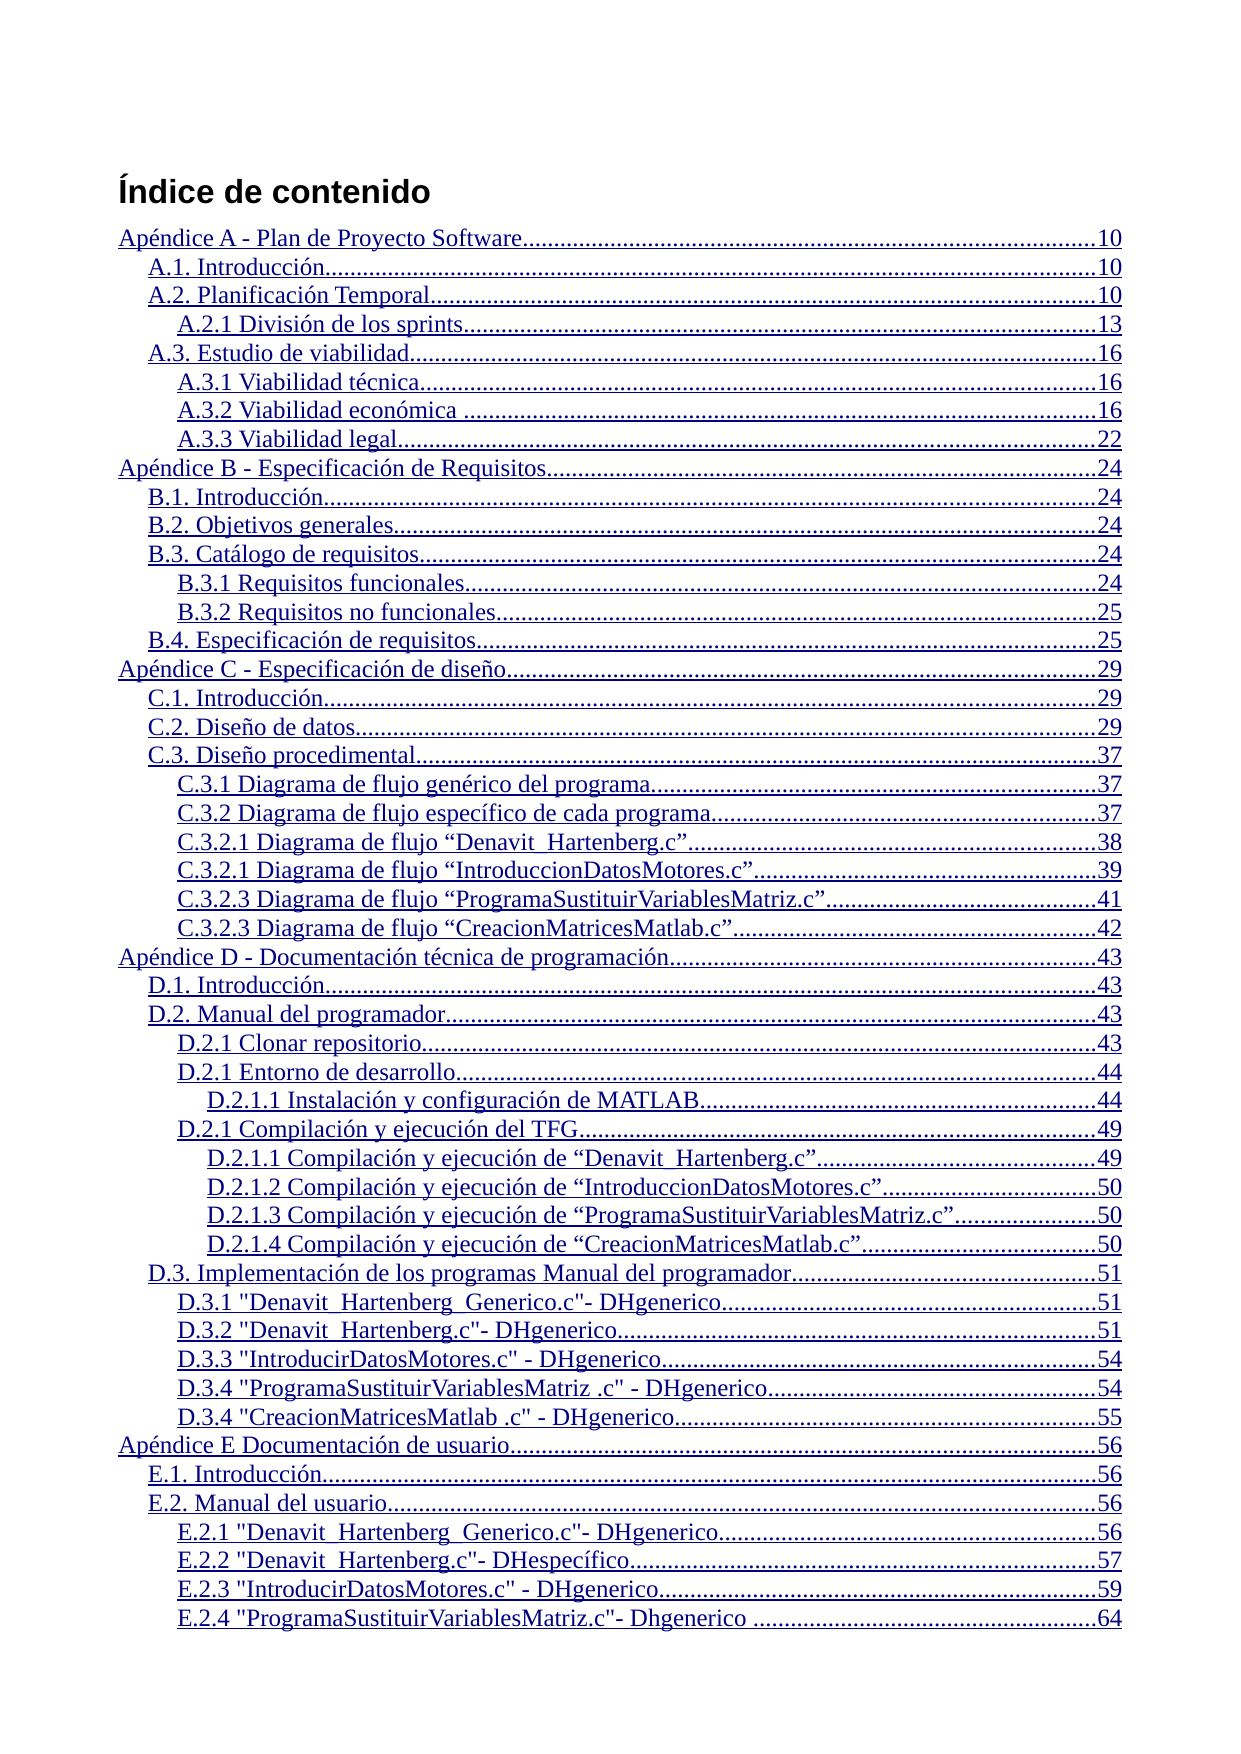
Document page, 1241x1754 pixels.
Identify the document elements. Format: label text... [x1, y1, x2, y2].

text Apéndice B - Especificación de Requisitos 24 [118, 453, 1122, 478]
text A.2. Planificación Temporal 10 [148, 280, 1122, 305]
text D.2.1 Clonar repositorio 43 [177, 1028, 1122, 1053]
text Apéndice E Documentación de usuario 56 [118, 1430, 1122, 1455]
text A.3.2 Viabilidad económica 16 [177, 395, 1122, 420]
text C.3.2.3 Diagrama de flujo “ProgramaSustituirVariablesMatriz.c” 41 [177, 884, 1122, 909]
text C.3. Diseño procedimental 37 [148, 740, 1122, 765]
text B.3.1 Requisitos funcionales 24 [177, 568, 1122, 593]
text D.2.1.2 Compilación y ejecución de “IntroduccionDatosMotores.c” 50 [207, 1172, 1122, 1197]
text D.3.4 "CreacionMatricesMatlab .c" - DHgenerico 55 [177, 1402, 1122, 1427]
text E.2.3 "IntroducirDatosMotores.c" - DHgenerico 59 [177, 1574, 1122, 1599]
subtitle Índice de contenido [118, 172, 1122, 210]
text C.1. Introducción 29 [148, 683, 1122, 708]
text D.2.1 Entorno de desarrollo 44 [177, 1057, 1122, 1082]
text Apéndice D - Documentación técnica de programación 43 [118, 942, 1122, 967]
text D.3.1 "Denavit_Hartenberg_Generico.c"- DHgenerico 51 [177, 1287, 1122, 1312]
text D.2. Manual del programador 43 [148, 999, 1122, 1024]
text D.2.1.4 Compilación y ejecución de “CreacionMatricesMatlab.c” 50 [207, 1229, 1122, 1254]
text D.2.1.1 Compilación y ejecución de “Denavit_Hartenberg.c” 49 [207, 1143, 1122, 1168]
text E.2. Manual del usuario 56 [148, 1488, 1122, 1513]
text B.3.2 Requisitos no funcionales 25 [177, 597, 1122, 622]
text D.1. Introducción 43 [148, 970, 1122, 995]
text D.2.1.3 Compilación y ejecución de “ProgramaSustituirVariablesMatriz.c” 50 [207, 1200, 1122, 1225]
text D.2.1 Compilación y ejecución del TFG 49 [177, 1114, 1122, 1139]
text C.3.2.1 Diagrama de flujo “Denavit_Hartenberg.c” 38 [177, 827, 1122, 852]
text C.3.2.3 Diagrama de flujo “CreacionMatricesMatlab.c” 42 [177, 913, 1122, 938]
text B.2. Objetivos generales 24 [148, 510, 1122, 535]
text A.2.1 División de los sprints 13 [177, 309, 1122, 334]
text C.3.2.1 Diagrama de flujo “IntroduccionDatosMotores.c” 39 [177, 855, 1122, 880]
text B.4. Especificación de requisitos 25 [148, 625, 1122, 650]
text C.3.1 Diagrama de flujo genérico del programa. 37 [177, 769, 1122, 794]
text D.3.2 "Denavit_Hartenberg.c"- DHgenerico 51 [177, 1315, 1122, 1340]
text B.1. Introducción 24 [148, 482, 1122, 507]
text A.3.3 Viabilidad legal 22 [177, 424, 1122, 449]
text D.3.3 "IntroducirDatosMotores.c" - DHgenerico 54 [177, 1344, 1122, 1369]
text Apéndice A - Plan de Proyecto Software 10 [118, 223, 1122, 248]
text C.2. Diseño de datos 29 [148, 712, 1122, 737]
text C.3.2 Diagrama de flujo específico de cada programa 37 [177, 798, 1122, 823]
text D.3. Implementación de los programas Manual del programador 51 [148, 1258, 1122, 1283]
text D.3.4 "ProgramaSustituirVariablesMatriz .c" - DHgenerico 54 [177, 1373, 1122, 1398]
text A.1. Introducción 10 [148, 252, 1122, 277]
text B.3. Catálogo de requisitos 24 [148, 539, 1122, 564]
text E.2.1 "Denavit_Hartenberg_Generico.c"- DHgenerico 56 [177, 1517, 1122, 1542]
text A.3. Estudio de viabilidad 16 [148, 338, 1122, 363]
text E.2.2 "Denavit_Hartenberg.c"- DHespecífico 57 [177, 1545, 1122, 1570]
text E.1. Introducción 56 [148, 1459, 1122, 1484]
text E.2.4 "ProgramaSustituirVariablesMatriz.c"- Dhgenerico 64 [177, 1603, 1122, 1628]
text Apéndice C - Especificación de diseño 29 [118, 654, 1122, 679]
text D.2.1.1 Instalación y configuración de MATLAB 44 [207, 1085, 1122, 1110]
text A.3.1 Viabilidad técnica 16 [177, 367, 1122, 392]
